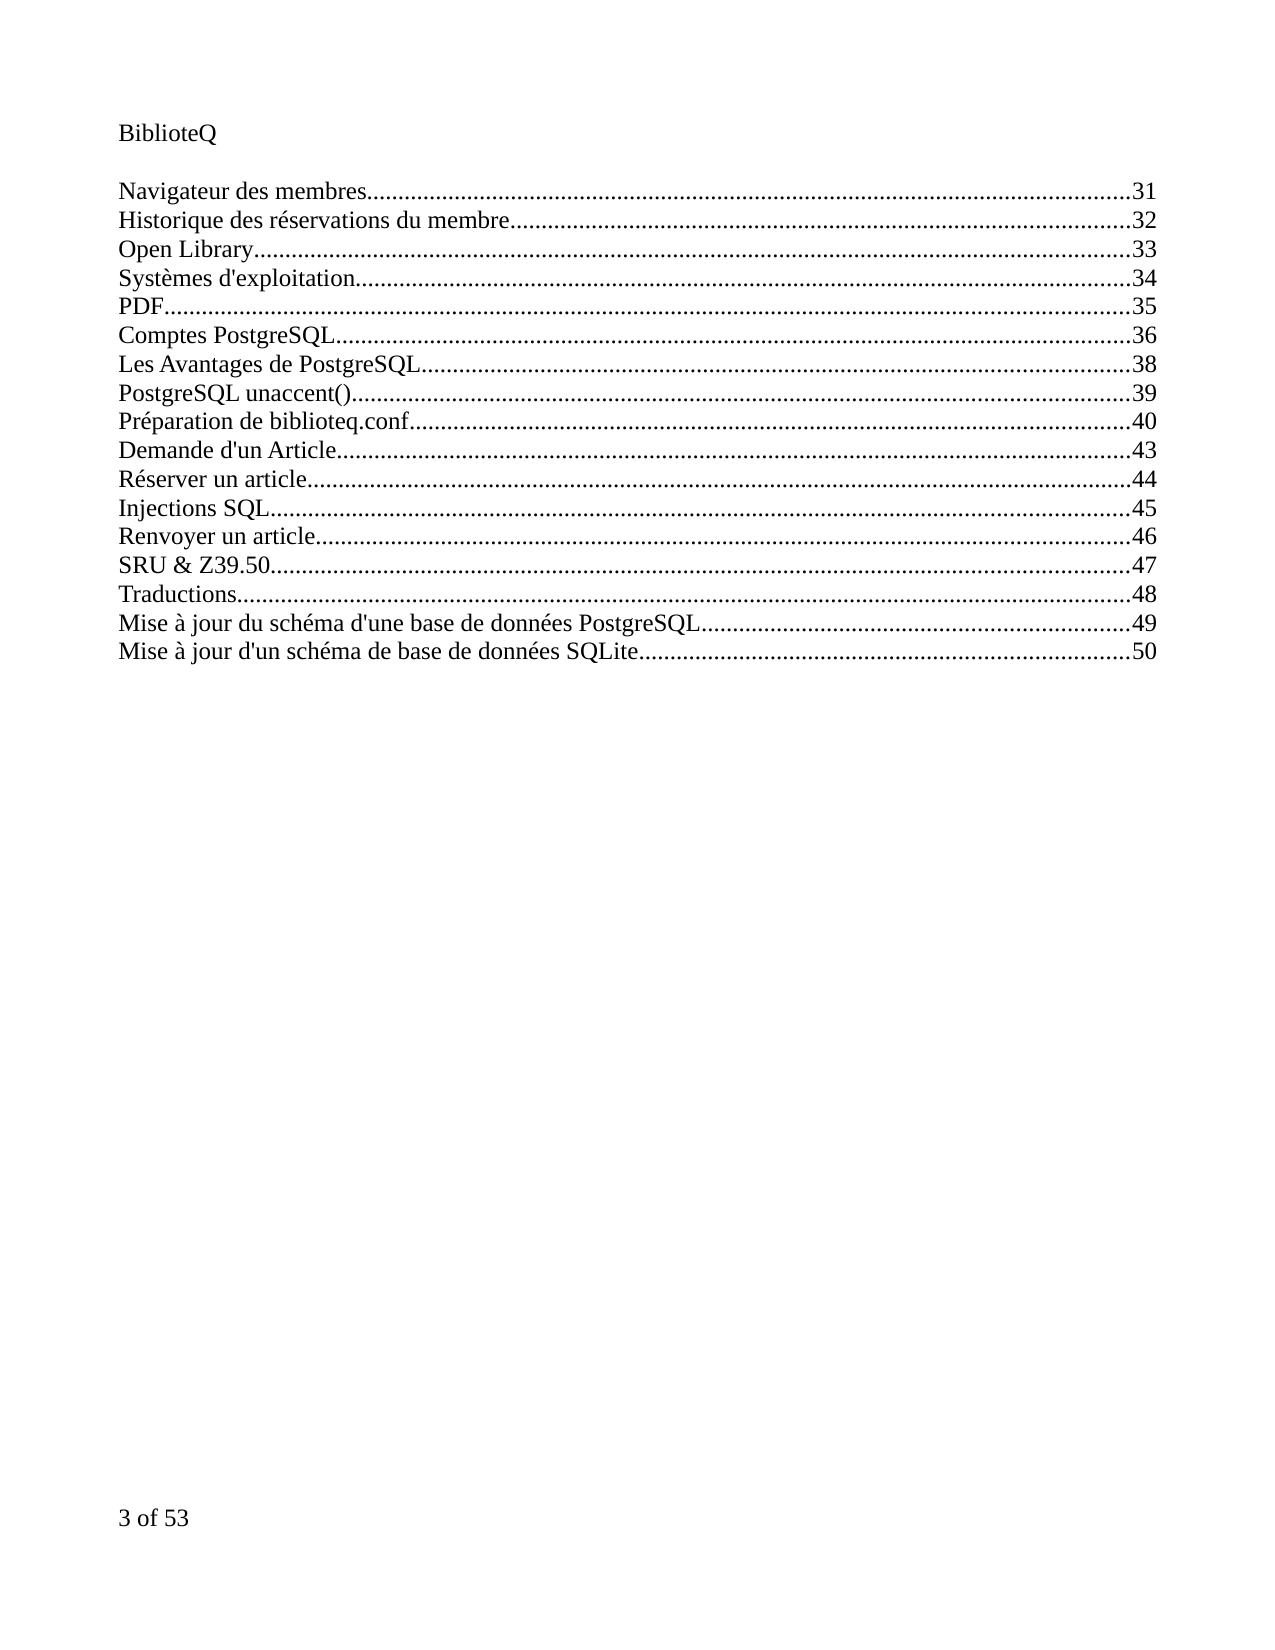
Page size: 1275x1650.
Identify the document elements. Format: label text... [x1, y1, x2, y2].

text SRU & Z39.50 47 [118, 550, 1157, 579]
text Traductions 48 [118, 579, 1157, 608]
text Systèmes d'exploitation 34 [118, 263, 1157, 291]
text Mise à jour d'un schéma de base de données SQLite 50 [118, 636, 1157, 665]
text Demande d'un Article 43 [118, 435, 1157, 464]
text Comptes PostgreSQL 36 [118, 320, 1157, 349]
text Renvoyer un article 46 [118, 521, 1157, 550]
text Historique des réservations du membre 32 [118, 205, 1157, 234]
text Injections SQL 45 [118, 493, 1157, 521]
text Préparation de biblioteq.conf 40 [118, 406, 1157, 435]
text Open Library 33 [118, 234, 1157, 263]
text Les Avantages de PostgreSQL 38 [118, 349, 1157, 378]
text PDF 35 [118, 291, 1157, 320]
text Réserver un article 44 [118, 464, 1157, 493]
text PostgreSQL unaccent() 39 [118, 378, 1157, 406]
text Mise à jour du schéma d'une base de données PostgreSQL 49 [118, 608, 1157, 636]
text Navigateur des membres 31 [118, 176, 1157, 205]
